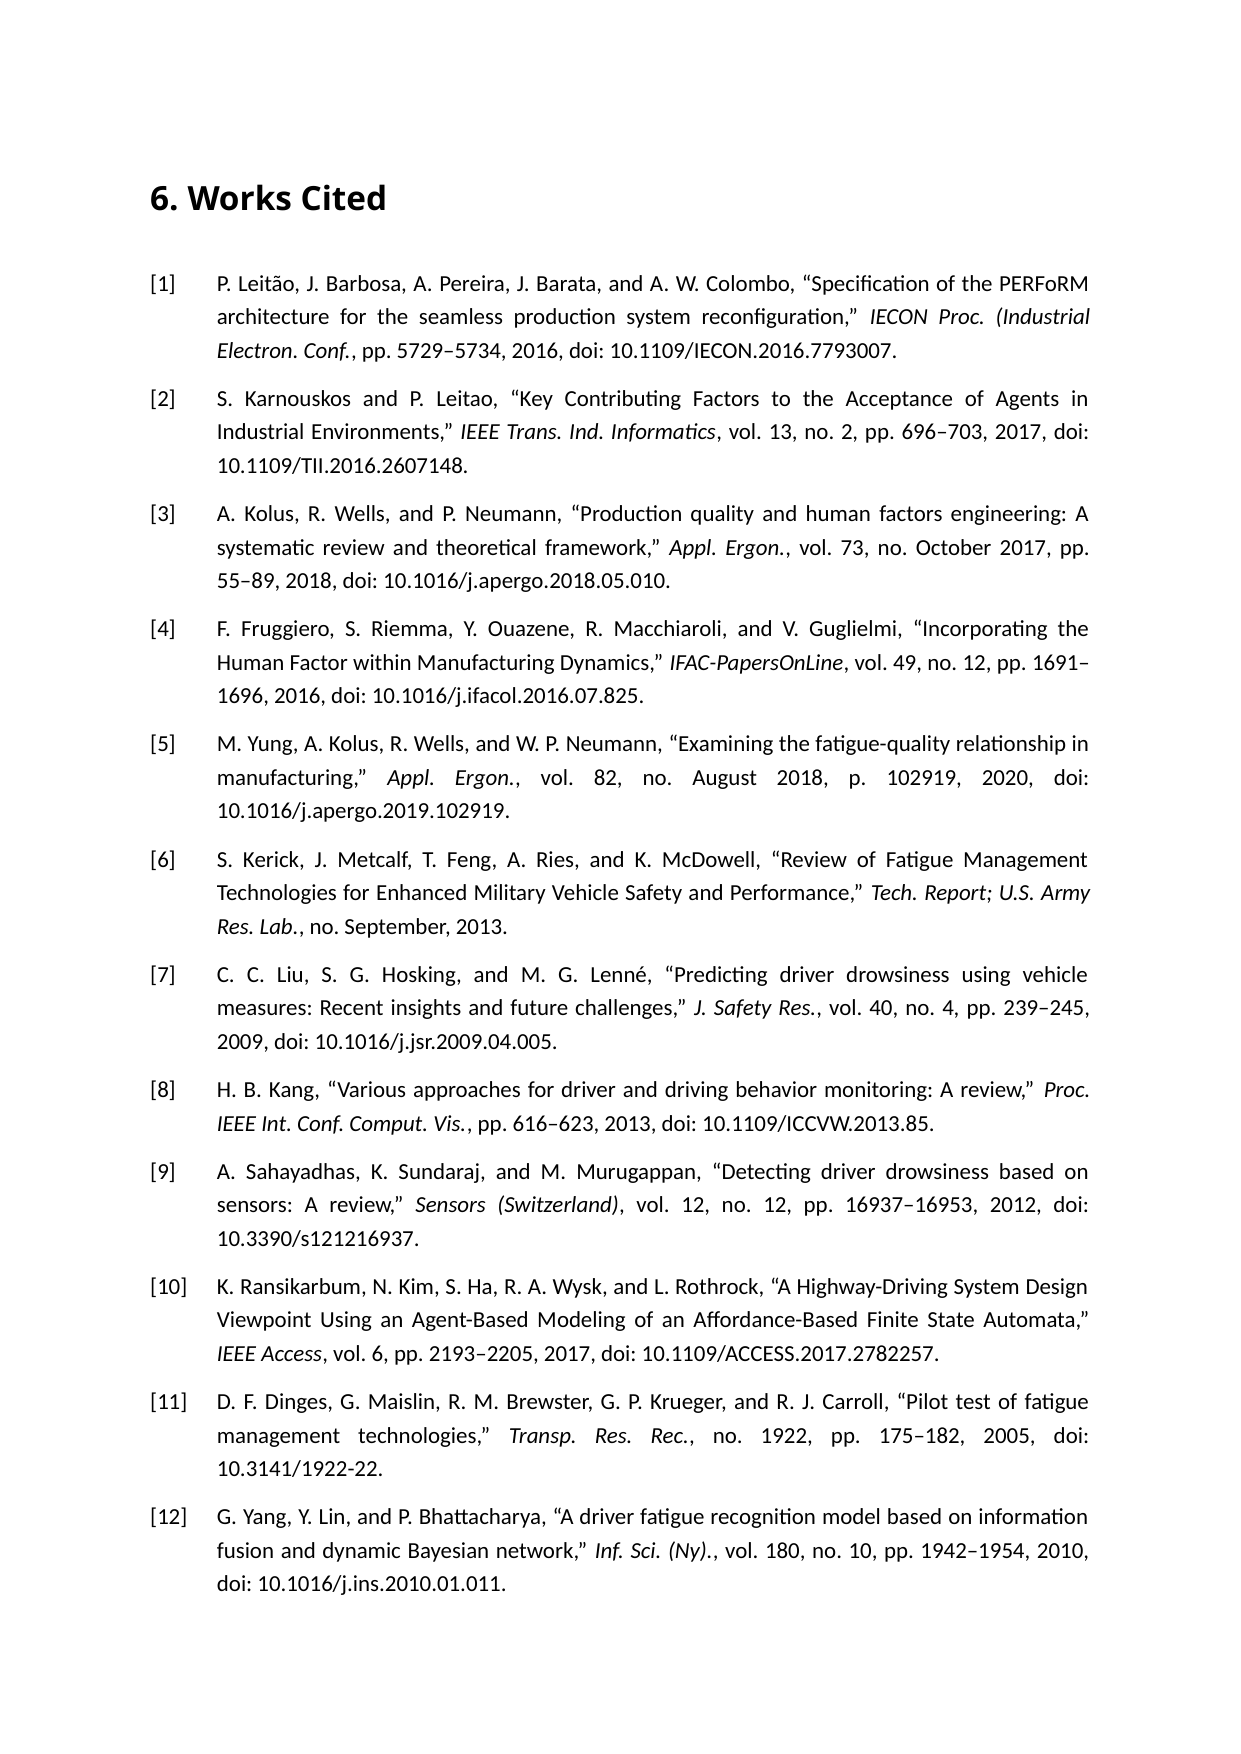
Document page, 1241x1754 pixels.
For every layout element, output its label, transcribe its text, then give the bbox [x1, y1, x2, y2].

text [5] M. Yung, A. Kolus, R. Wells, and W. P. Neumann, “Examining the fatigue-quality relationship in manufacturing,” Appl. Ergon., vol. 82, no. August 2018, p. 102919, 2020, doi: 10.1016/j.apergo.2019.102919. [150, 729, 1090, 824]
text [10] K. Ransikarbum, N. Kim, S. Ha, R. A. Wysk, and L. Rothrock, “A Highway-Driving System Design Viewpoint Using an Agent-Based Modeling of an Affordance-Based Finite State Automata,” IEEE Access, vol. 6, pp. 2193–2205, 2017, doi: 10.1109/ACCESS.2017.2782257. [150, 1272, 1090, 1367]
text [9] A. Sahayadhas, K. Sundaraj, and M. Murugappan, “Detecting driver drowsiness based on sensors: A review,” Sensors (Switzerland), vol. 12, no. 12, pp. 16937–16953, 2012, doi: 10.3390/s121216937. [150, 1157, 1090, 1252]
text [12] G. Yang, Y. Lin, and P. Bhattacharya, “A driver fatigue recognition model based on information fusion and dynamic Bayesian network,” Inf. Sci. (Ny)., vol. 180, no. 10, pp. 1942–1954, 2010, doi: 10.1016/j.ins.2010.01.011. [150, 1502, 1090, 1597]
text [1] P. Leitão, J. Barbosa, A. Pereira, J. Barata, and A. W. Colombo, “Specification of the PERFoRM architecture for the seamless production system reconfiguration,” IECON Proc. (Industrial Electron. Conf., pp. 5729–5734, 2016, doi: 10.1109/IECON.2016.7793007. [150, 269, 1090, 364]
text [7] C. C. Liu, S. G. Hosking, and M. G. Lenné, “Predicting driver drowsiness using vehicle measures: Recent insights and future challenges,” J. Safety Res., vol. 40, no. 4, pp. 239–245, 2009, doi: 10.1016/j.jsr.2009.04.005. [150, 960, 1090, 1055]
text [3] A. Kolus, R. Wells, and P. Neumann, “Production quality and human factors engineering: A systematic review and theoretical framework,” Appl. Ergon., vol. 73, no. October 2017, pp. 55–89, 2018, doi: 10.1016/j.apergo.2018.05.010. [150, 499, 1090, 594]
text [2] S. Karnouskos and P. Leitao, “Key Contributing Factors to the Acceptance of Agents in Industrial Environments,” IEEE Trans. Ind. Informatics, vol. 13, no. 2, pp. 696–703, 2017, doi: 10.1109/TII.2016.2607148. [150, 384, 1090, 479]
text [11] D. F. Dinges, G. Maislin, R. M. Brewster, G. P. Krueger, and R. J. Carroll, “Pilot test of fatigue management technologies,” Transp. Res. Rec., no. 1922, pp. 175–182, 2005, doi: 10.3141/1922-22. [150, 1387, 1090, 1482]
text [8] H. B. Kang, “Various approaches for driver and driving behavior monitoring: A review,” Proc. IEEE Int. Conf. Comput. Vis., pp. 616–623, 2013, doi: 10.1109/ICCVW.2013.85. [150, 1075, 1090, 1137]
text [6] S. Kerick, J. Metcalf, T. Feng, A. Ries, and K. McDowell, “Review of Fatigue Management Technologies for Enhanced Military Vehicle Safety and Performance,” Tech. Report; U.S. Army Res. Lab., no. September, 2013. [150, 845, 1090, 940]
subtitle Works Cited [150, 175, 1090, 220]
text [4] F. Fruggiero, S. Riemma, Y. Ouazene, R. Macchiaroli, and V. Guglielmi, “Incorporating the Human Factor within Manufacturing Dynamics,” IFAC-PapersOnLine, vol. 49, no. 12, pp. 1691–1696, 2016, doi: 10.1016/j.ifacol.2016.07.825. [150, 614, 1090, 709]
